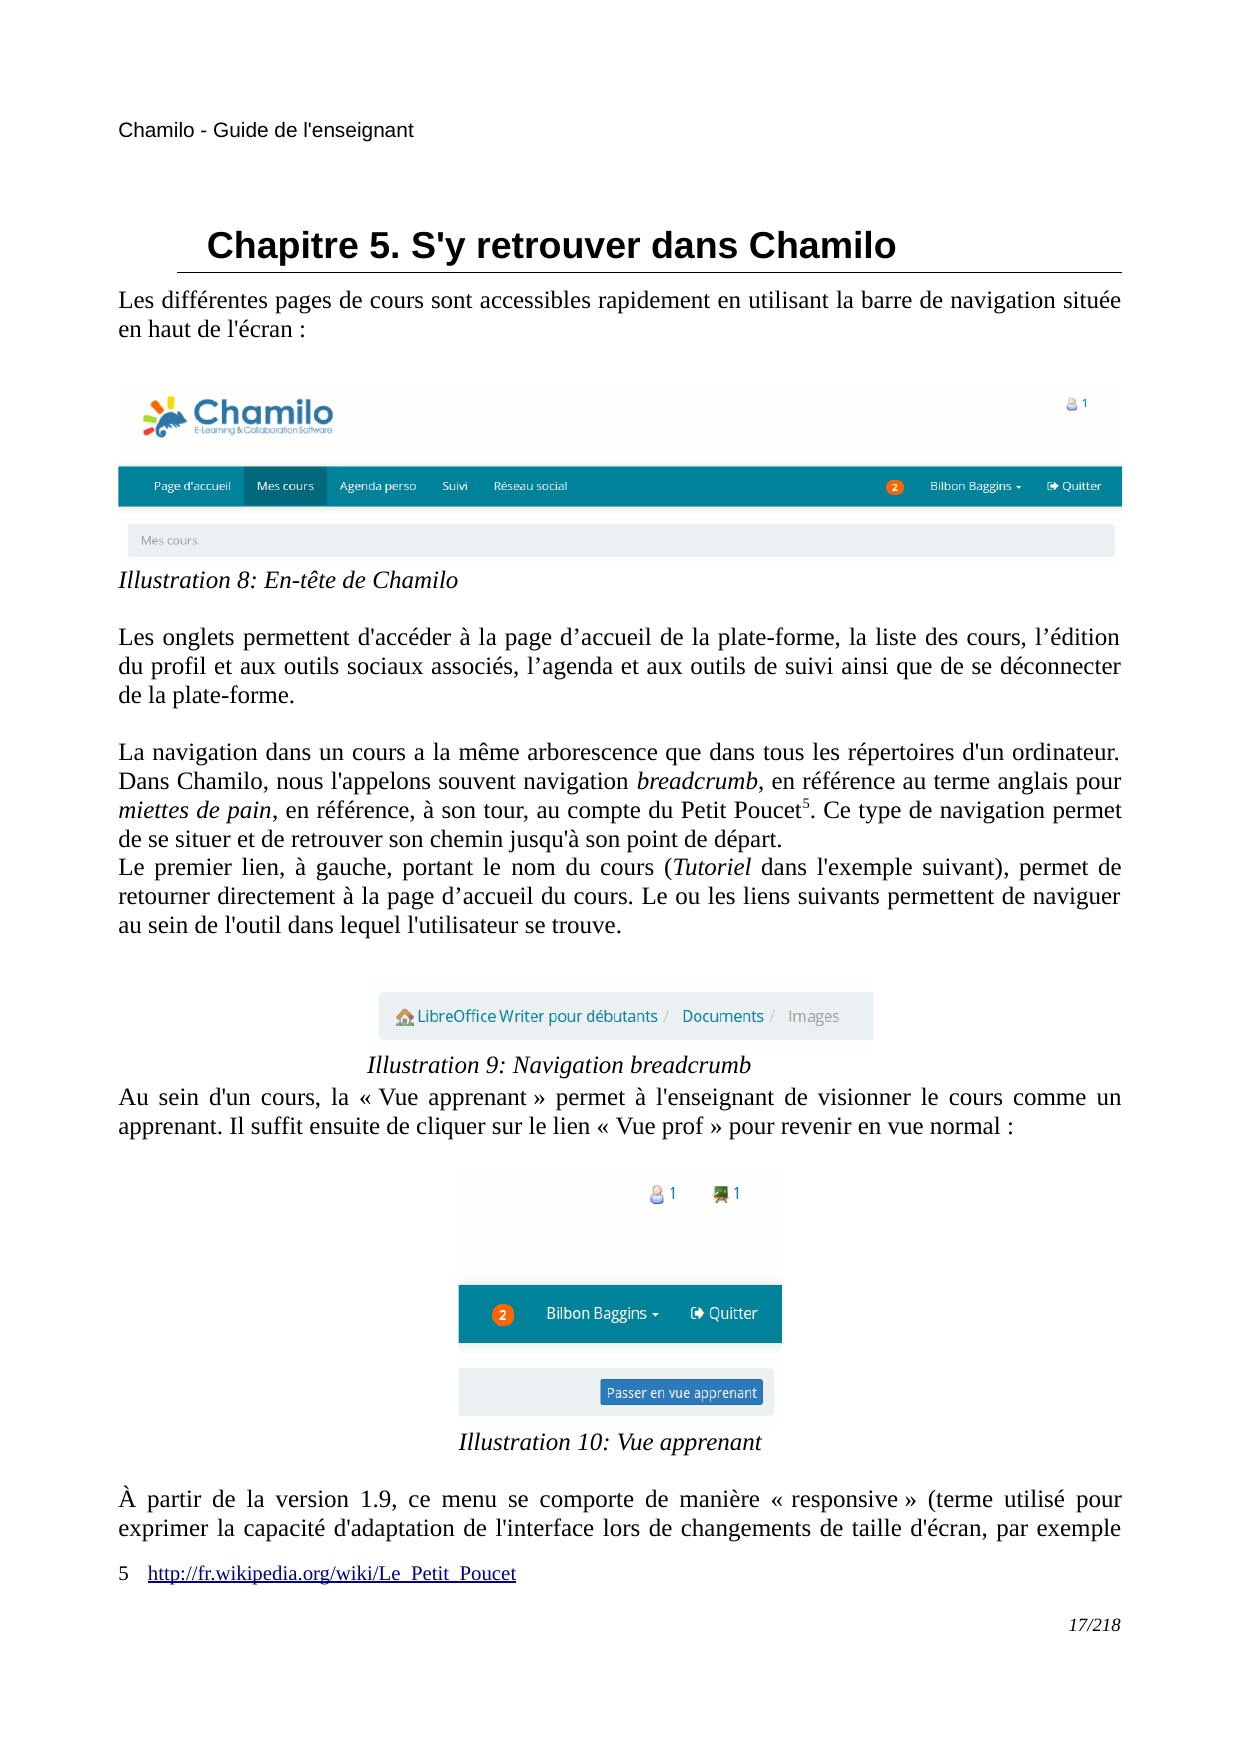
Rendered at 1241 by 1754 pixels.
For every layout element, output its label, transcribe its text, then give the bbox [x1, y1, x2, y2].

text Le premier lien, à gauche, portant le nom du cours (Tutoriel dans l'exemple suivant), permet de retourner directement à la page d’accueil du cours. Le ou les liens suivants permettent de naviguer au sein de l'outil dans lequel l'utilisateur se trouve. [118, 852, 1122, 939]
text Au sein d'un cours, la « Vue apprenant » permet à l'enseignant de visionner le cours comme un apprenant. Il suffit ensuite de cliquer sur le lien « Vue prof » pour revenir en vue normal : [118, 1082, 1122, 1140]
text Les onglets permettent d'accéder à la page d’accueil de la plate-forme, la liste des cours, l’édition du profil et aux outils sociaux associés, l’agenda et aux outils de suivi ainsi que de se déconnecter de la plate-forme. [118, 622, 1122, 709]
text Illustration 10: Vue apprenant [458, 1427, 782, 1456]
text http://fr.wikipedia.org/wiki/Le_Petit_Poucet [118, 1561, 1122, 1585]
picture [458, 1169, 782, 1427]
picture [367, 980, 874, 1051]
text La navigation dans un cours a la même arborescence que dans tous les répertoires d'un ordinateur. Dans Chamilo, nous l'appelons souvent navigation breadcrumb, en référence au terme anglais pour miettes de pain, en référence, à son tour, au compte du Petit Poucet. Ce type de navigation permet de se situer et de retrouver son chemin jusqu'à son point de départ. [118, 737, 1122, 852]
subtitle S'y retrouver dans Chamilo [177, 190, 1122, 272]
text Illustration 8: En-tête de Chamilo [118, 565, 1122, 594]
text Les différentes pages de cours sont accessibles rapidement en utilisant la barre de navigation située en haut de l'écran : [118, 285, 1122, 343]
picture [118, 384, 1123, 565]
text Illustration 9: Navigation breadcrumb [367, 1051, 873, 1079]
text À partir de la version 1.9, ce menu se comporte de manière « responsive » (terme utilisé pour exprimer la capacité d'adaptation de l'interface lors de changements de taille d'écran, par exemple [118, 1484, 1122, 1542]
